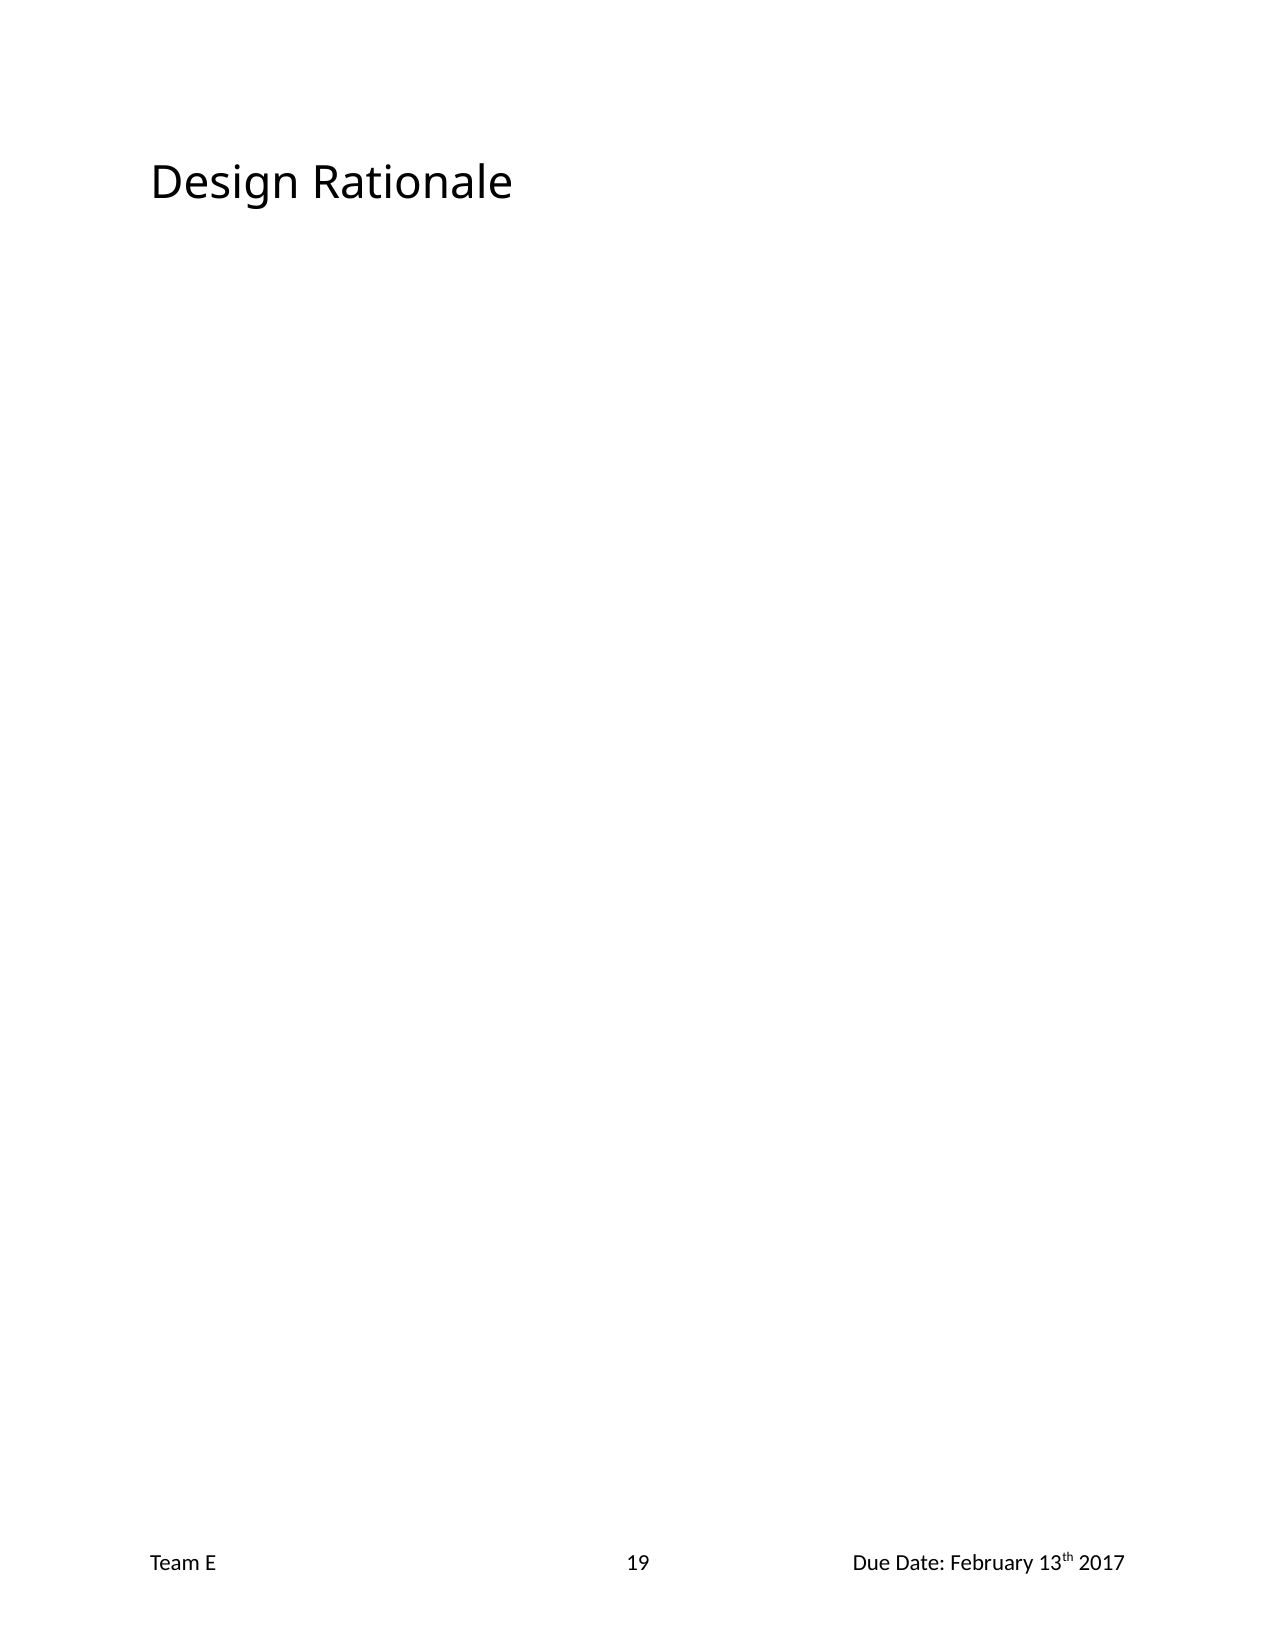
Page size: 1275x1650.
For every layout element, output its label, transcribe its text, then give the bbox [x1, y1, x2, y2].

list Design Rationale [150, 150, 1125, 212]
